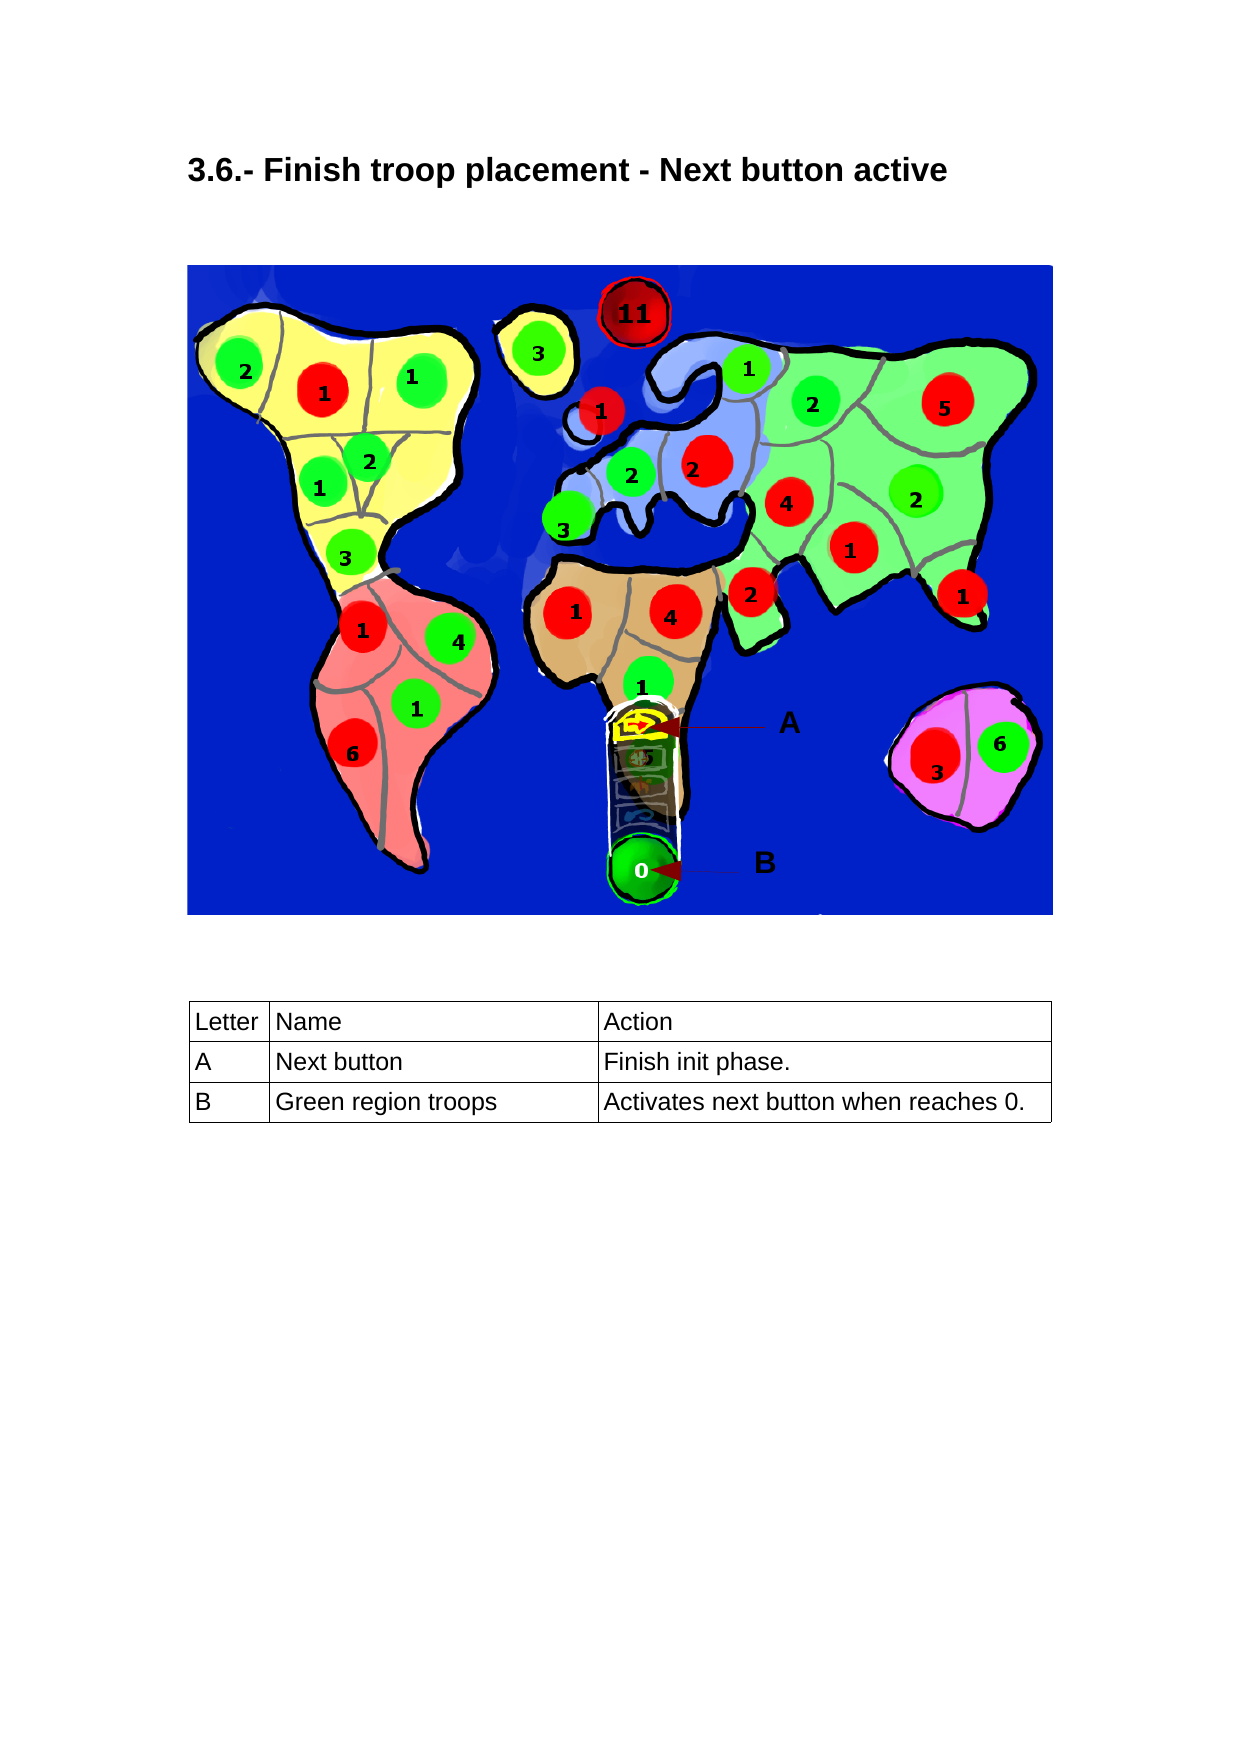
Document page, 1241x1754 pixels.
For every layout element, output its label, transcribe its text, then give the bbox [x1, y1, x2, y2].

table_cell Next button [270, 1042, 598, 1082]
table_cell Activates next button when reaches 0. [599, 1083, 1051, 1122]
table_cell Green region troops [270, 1083, 598, 1122]
table_cell Finish init phase. [599, 1042, 1051, 1082]
table_cell B [190, 1083, 269, 1122]
picture [187, 265, 1053, 915]
table_header Action [599, 1002, 1051, 1041]
table_header Name [270, 1002, 598, 1041]
text 3.6.- Finish troop placement - Next button active [187, 150, 1053, 188]
table_header Letter [190, 1002, 269, 1041]
table_cell A [190, 1042, 269, 1082]
